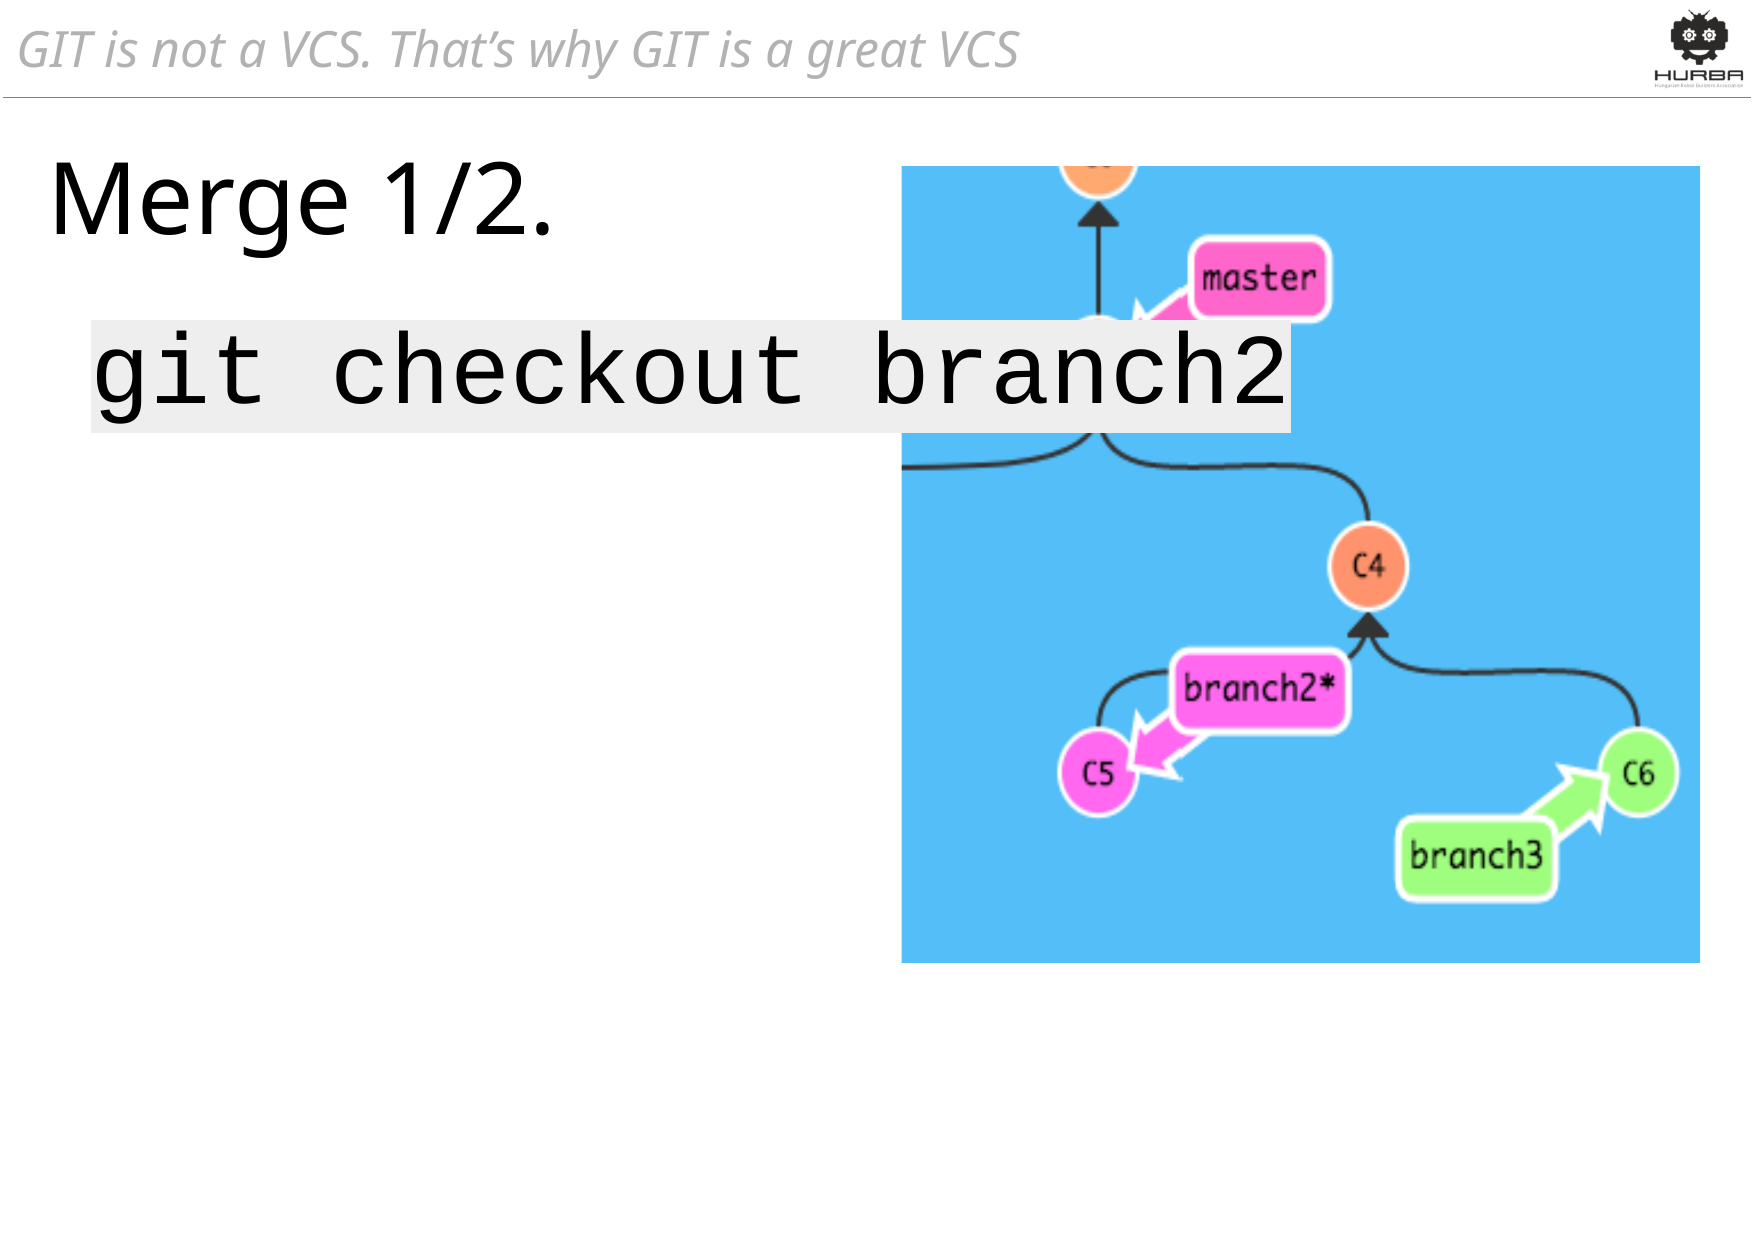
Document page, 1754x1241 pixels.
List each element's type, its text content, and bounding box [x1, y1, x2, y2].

picture [901, 356, 914, 397]
text Merge 1/2. [3, 127, 1751, 263]
text git checkout branch2 [1701, 320, 1751, 433]
picture [901, 166, 1701, 963]
text git checkout branch2 [888, 356, 901, 397]
picture [1644, 3, 1754, 102]
text git checkout branch2 [3, 320, 901, 433]
